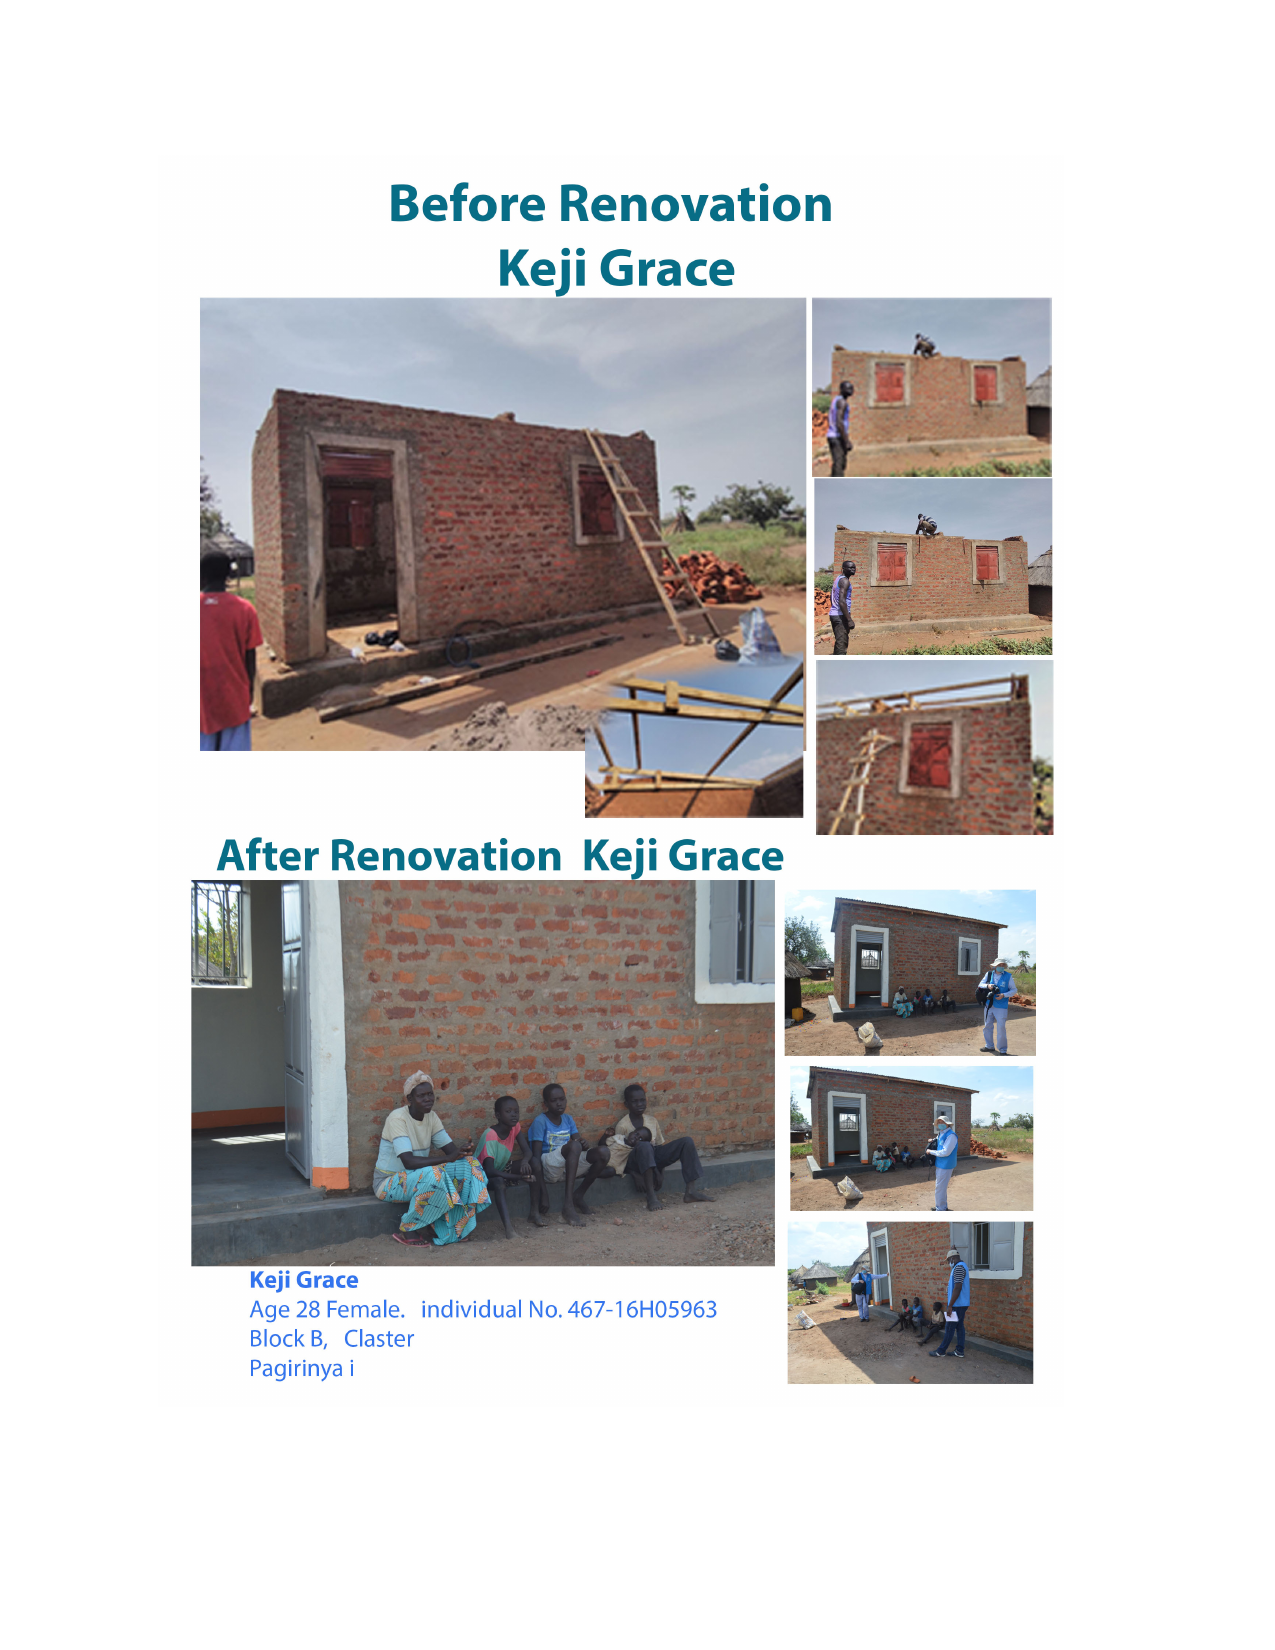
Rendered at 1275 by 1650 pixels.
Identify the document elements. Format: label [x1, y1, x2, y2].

picture [157, 155, 1065, 1407]
